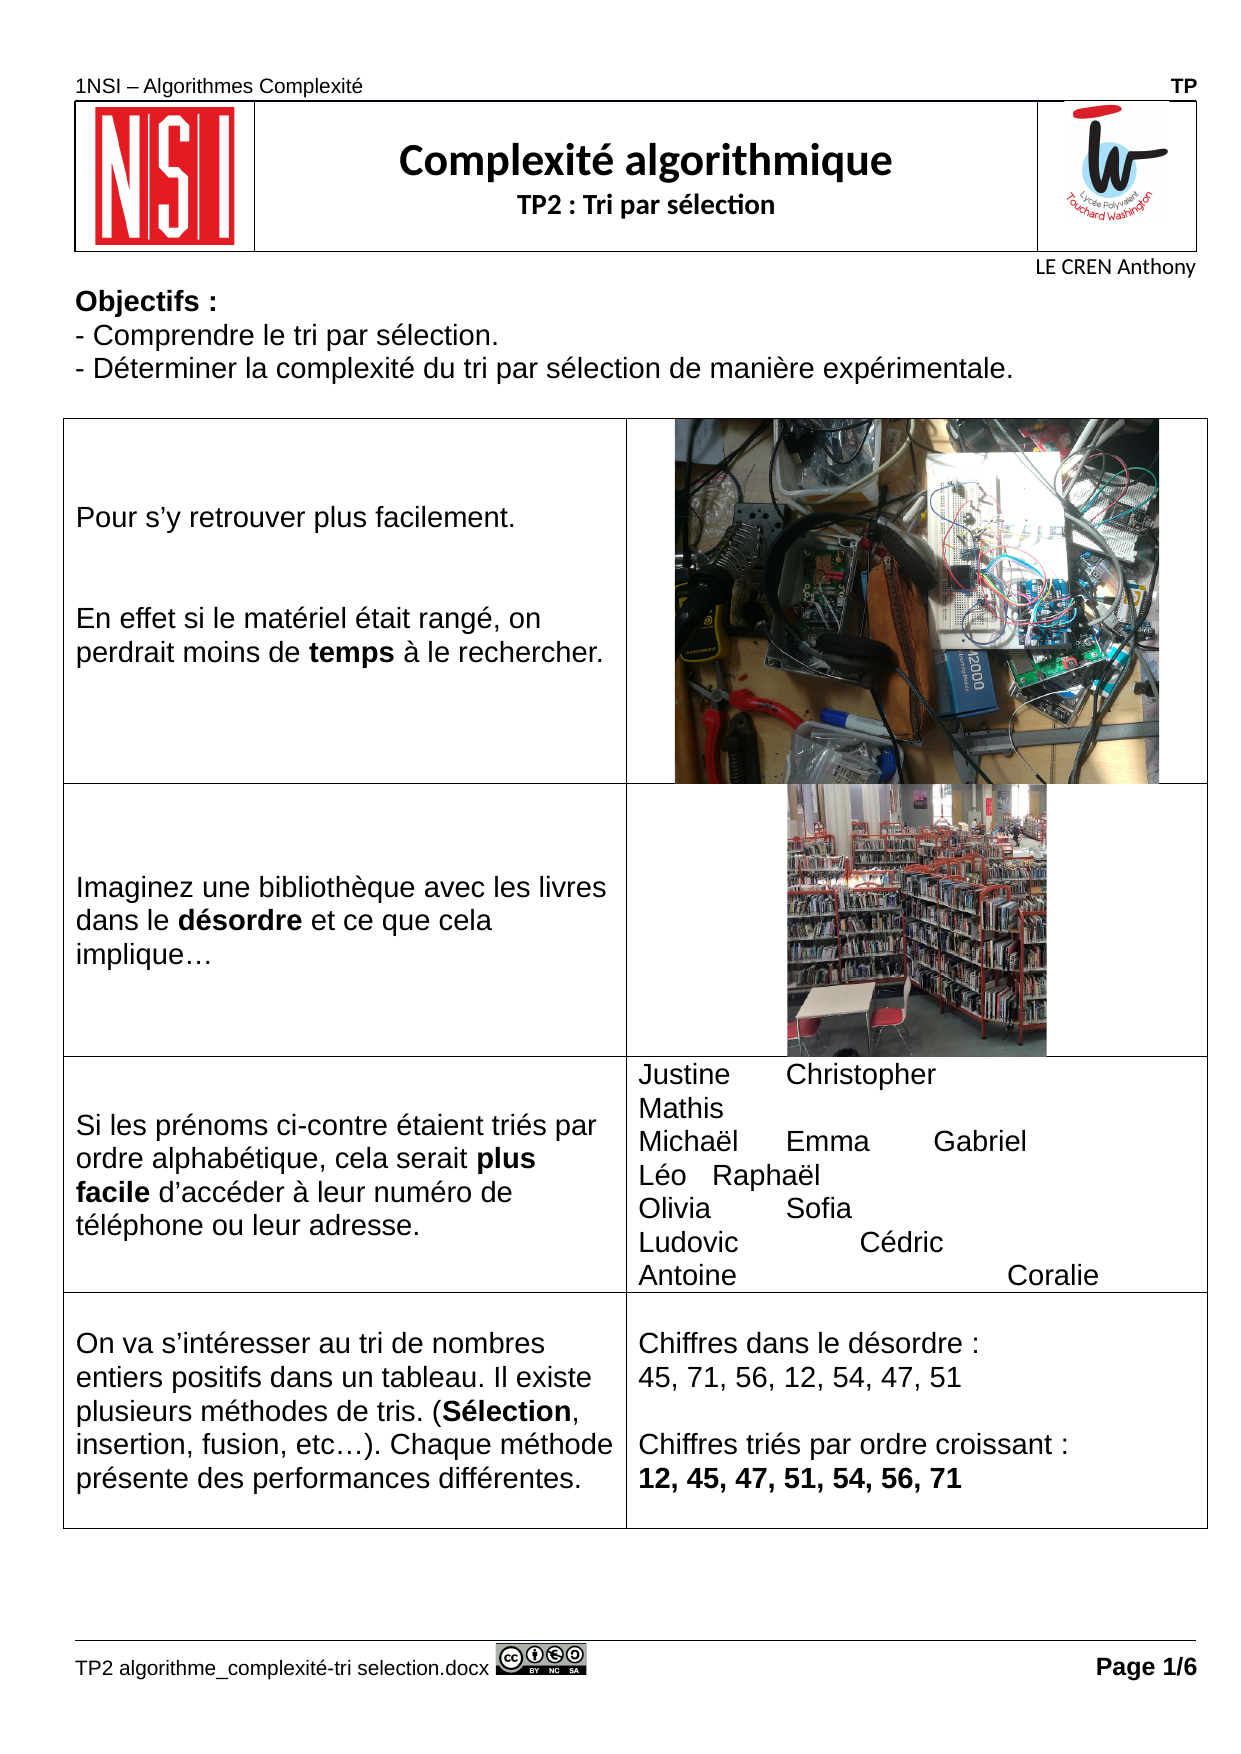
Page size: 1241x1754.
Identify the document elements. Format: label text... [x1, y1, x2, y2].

table_cell [1047, 784, 1207, 1056]
table_header Complexité algorithmique TP2 : Tri par sélection [255, 102, 1037, 251]
table_cell Si les prénoms ci-contre étaient triés par ordre alphabétique, cela serait plus facile d’accéder à leur numéro de téléphone ou leur adresse. [64, 1057, 626, 1292]
text - Déterminer la complexité du tri par sélection de manière expérimentale. [75, 351, 1196, 384]
table_header [1160, 419, 1207, 783]
text Objectifs : [75, 284, 1196, 317]
table_cell [627, 784, 787, 1056]
text - Comprendre le tri par sélection. [75, 317, 1196, 351]
table_header Pour s’y retrouver plus facilement. En effet si le matériel était rangé, on perdrait moins de temps à le rechercher. [64, 419, 626, 783]
table_cell Chiffres dans le désordre : 45, 71, 56, 12, 54, 47, 51 Chiffres triés par ordre croissant : 12, 45, 47, 51, 54, 56, 71 [627, 1293, 1207, 1528]
table_header [76, 102, 254, 251]
text LE CREN Anthony [75, 252, 1196, 280]
table_header [1038, 102, 1196, 251]
table_cell On va s’intéresser au tri de nombres entiers positifs dans un tableau. Il existe plusieurs méthodes de tris. (Sélection, insertion, fusion, etc…). Chaque méthode présente des performances différentes. [64, 1293, 626, 1528]
picture [495, 1643, 587, 1675]
table_header [627, 419, 674, 783]
picture [1064, 101, 1170, 223]
table_cell Imaginez une bibliothèque avec les livres dans le désordre et ce que cela implique… [64, 784, 626, 1056]
table_cell Justine Christopher Mathis Michaël Emma Gabriel Léo Raphaël Olivia Sofia Ludovic Cédric Antoine Coralie [627, 1057, 1207, 1292]
